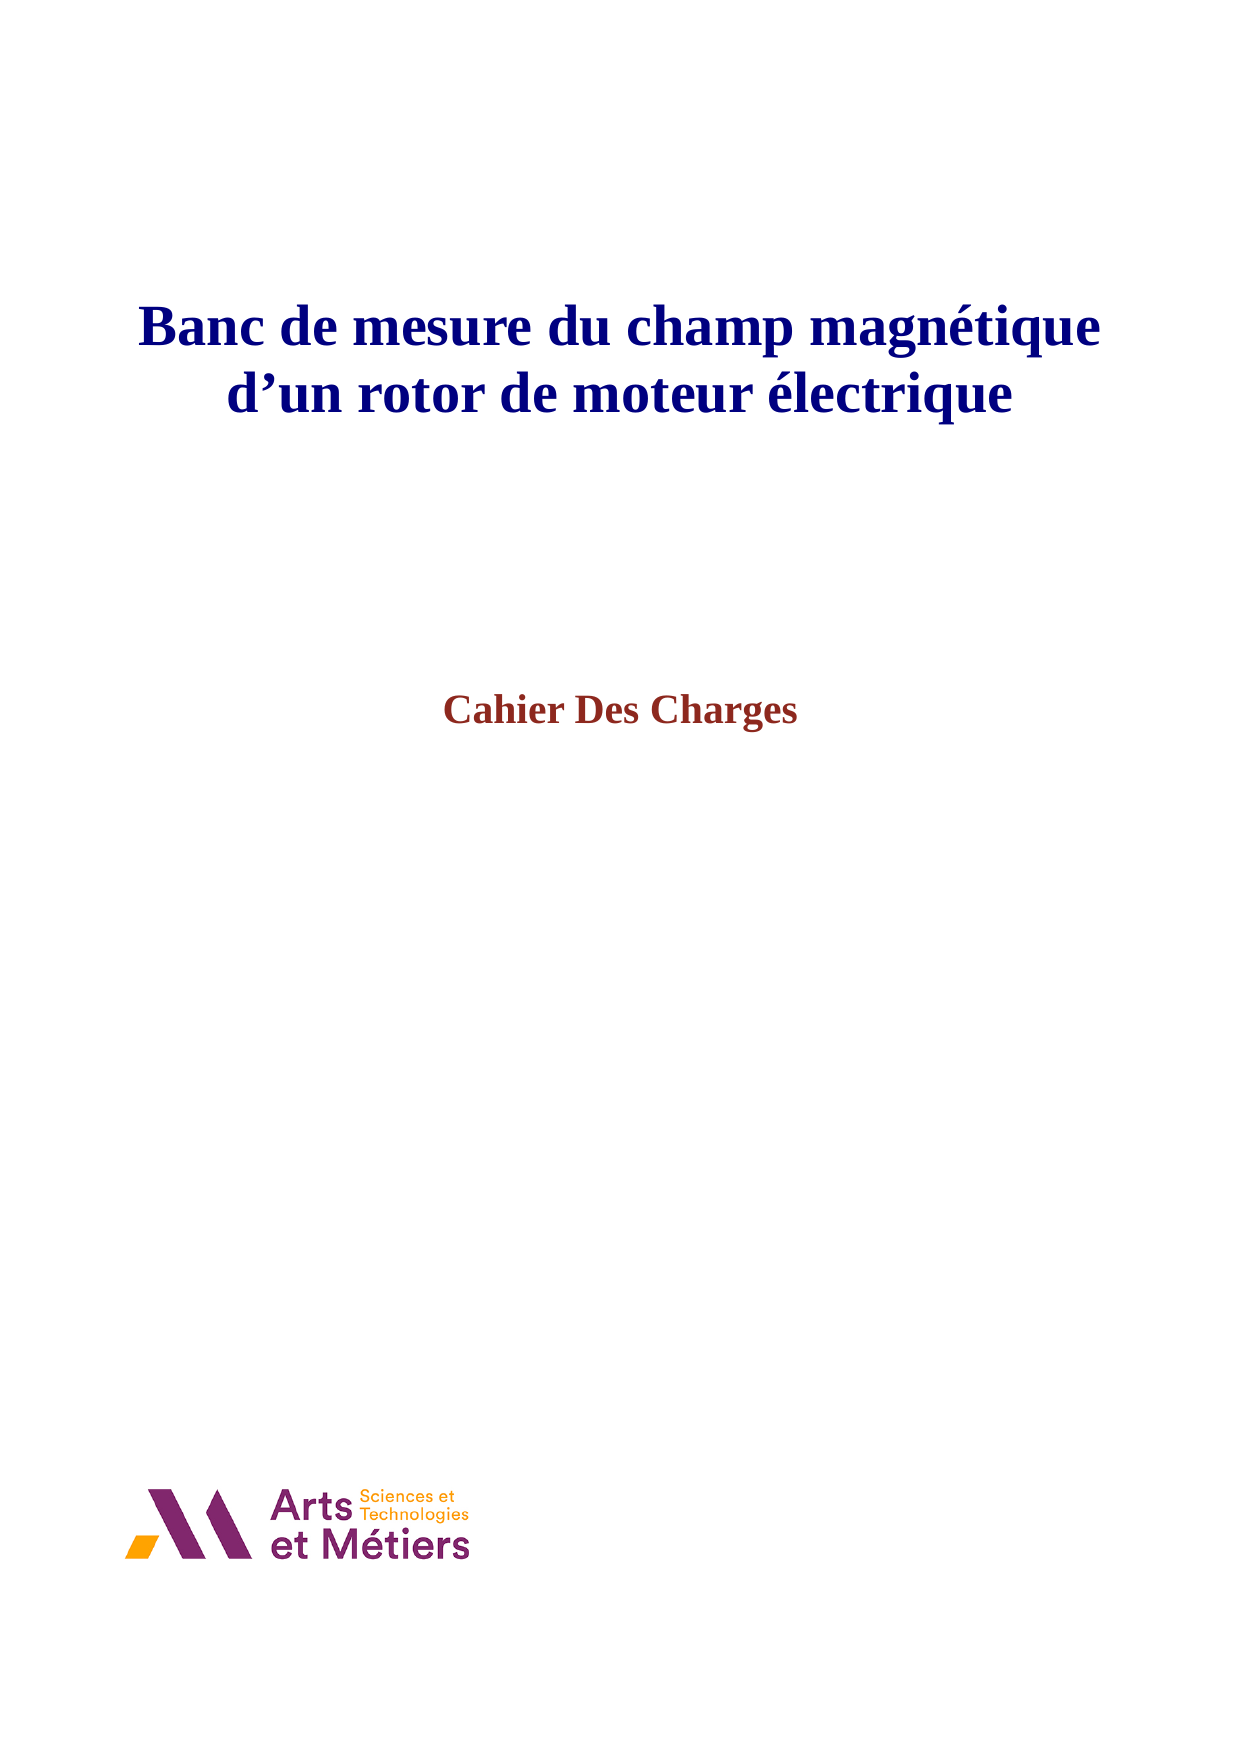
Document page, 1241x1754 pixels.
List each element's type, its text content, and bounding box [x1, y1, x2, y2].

text Banc de mesure du champ magnétique d’un rotor de moteur électrique [88, 234, 1152, 425]
text Cahier Des Charges [88, 684, 1152, 732]
picture [100, 1465, 492, 1582]
